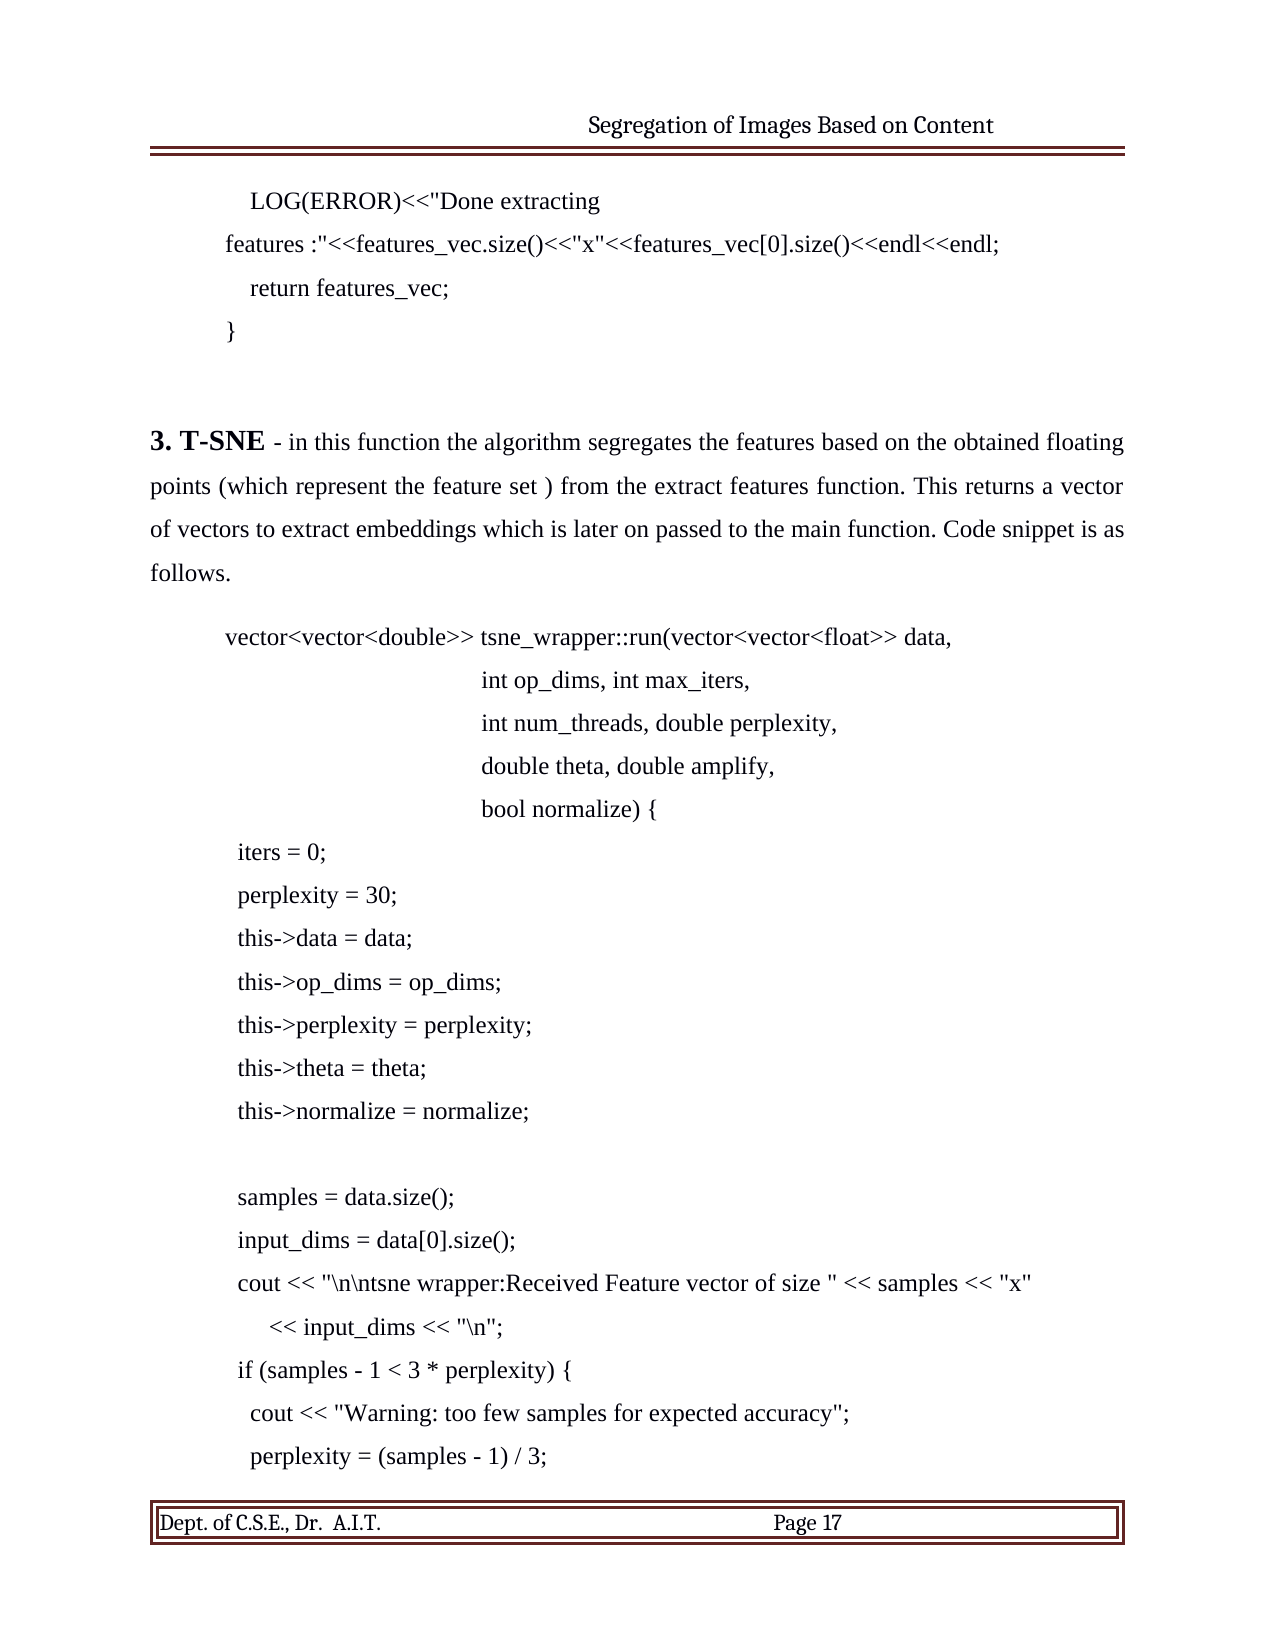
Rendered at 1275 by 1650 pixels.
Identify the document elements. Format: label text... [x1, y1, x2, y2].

text this->normalize = normalize; [225, 1096, 1125, 1125]
text perplexity = (samples - 1) / 3; [225, 1441, 1125, 1470]
text cout << "\n\ntsne wrapper:Received Feature vector of size " << samples << "x" [225, 1268, 1125, 1297]
text return features_vec; [225, 273, 1125, 301]
text LOG(ERROR)<<"Done extracting features :"<<features_vec.size()<<"x"<<features_vec[0].size()<<endl<<endl; [225, 186, 1125, 258]
text vector<vector<double>> tsne_wrapper::run(vector<vector<float>> data, [225, 622, 1125, 650]
text iters = 0; [225, 837, 1125, 866]
text perplexity = 30; [225, 880, 1125, 909]
text input_dims = data[0].size(); [225, 1225, 1125, 1254]
text int op_dims, int max_iters, [225, 665, 1125, 693]
text 3. T-SNE - in this function the algorithm segregates the features based on the obtained floating points (which represent the feature set ) from the extract features function. This returns a vector of vectors to extract embeddings which is later on passed to the main function. Code snippet is as follows. [150, 423, 1125, 586]
text this->theta = theta; [225, 1053, 1125, 1082]
text if (samples - 1 < 3 * perplexity) { [225, 1355, 1125, 1383]
text samples = data.size(); [225, 1182, 1125, 1211]
text cout << "Warning: too few samples for expected accuracy"; [225, 1398, 1125, 1427]
text int num_threads, double perplexity, [225, 708, 1125, 737]
text this->op_dims = op_dims; [225, 967, 1125, 995]
text this->data = data; [225, 923, 1125, 952]
text bool normalize) { [225, 794, 1125, 823]
text double theta, double amplify, [225, 751, 1125, 780]
text this->perplexity = perplexity; [225, 1010, 1125, 1038]
text << input_dims << "\n"; [225, 1312, 1125, 1340]
text } [225, 316, 1125, 344]
